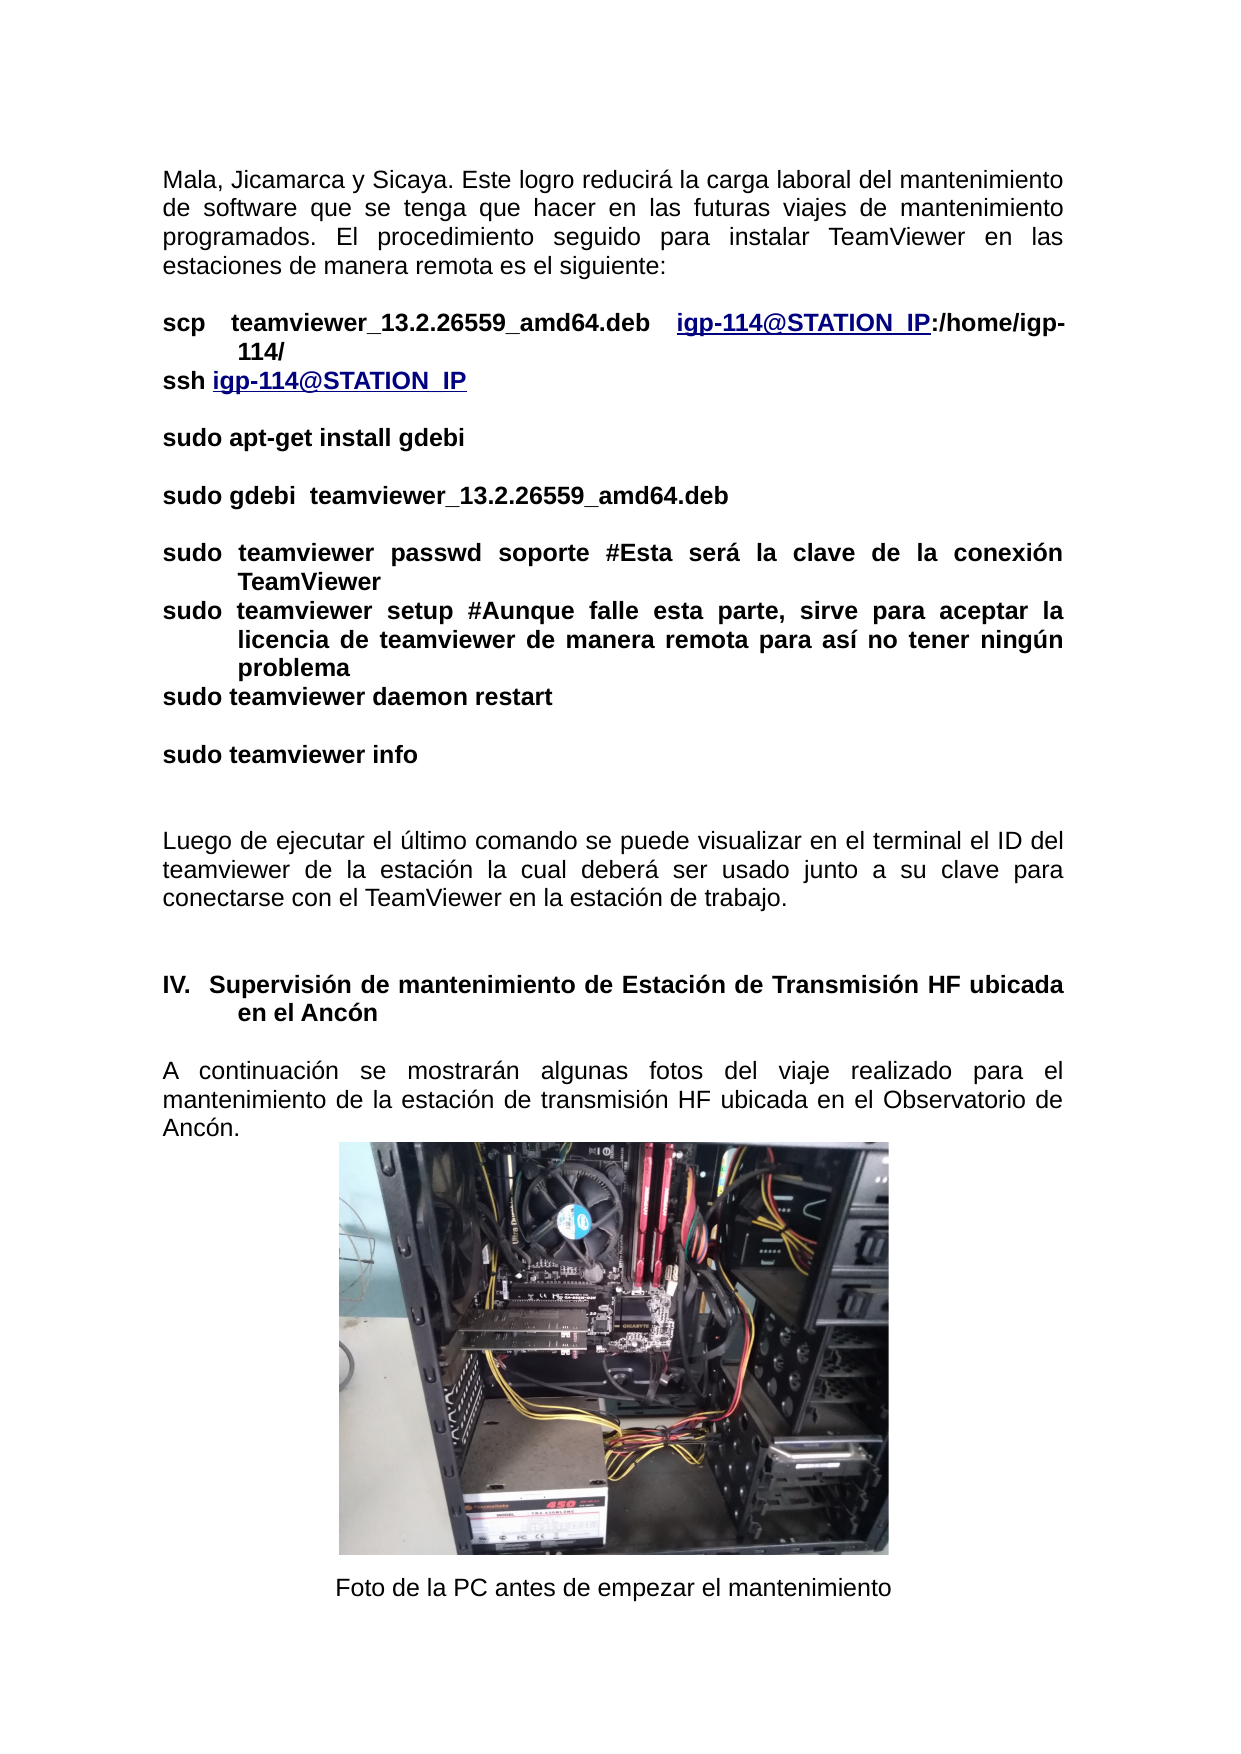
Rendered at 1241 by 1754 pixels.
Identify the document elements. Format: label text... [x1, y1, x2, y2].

text ssh igp-114@STATION_IP [162, 366, 1065, 394]
text sudo gdebi teamviewer_13.2.26559_amd64.deb [162, 481, 1065, 509]
text Foto de la PC antes de empezar el mantenimiento [162, 1573, 1065, 1602]
text sudo teamviewer passwd soporte #Esta será la clave de la conexión TeamViewer [162, 538, 1065, 596]
text scp teamviewer_13.2.26559_amd64.deb igp-114@STATION_IP:/home/igp-114/ [162, 308, 1065, 366]
text A continuación se mostrarán algunas fotos del viaje realizado para el mantenimiento de la estación de transmisión HF ubicada en el Observatorio de Ancón. [162, 1056, 1065, 1142]
text sudo teamviewer daemon restart [162, 682, 1065, 711]
text sudo teamviewer info [162, 739, 1065, 768]
picture [339, 1142, 889, 1555]
text Luego de ejecutar el último comando se puede visualizar en el terminal el ID del teamviewer de la estación la cual deberá ser usado junto a su clave para conectarse con el TeamViewer en la estación de trabajo. [162, 826, 1065, 912]
text Mala, Jicamarca y Sicaya. Este logro reducirá la carga laboral del mantenimiento de software que se tenga que hacer en las futuras viajes de mantenimiento programados. El procedimiento seguido para instalar TeamViewer en las estaciones de manera remota es el siguiente: [162, 164, 1065, 279]
text sudo teamviewer setup #Aunque falle esta parte, sirve para aceptar la licencia de teamviewer de manera remota para así no tener ningún problema [162, 596, 1065, 682]
text sudo apt-get install gdebi [162, 423, 1065, 452]
list Supervisión de mantenimiento de Estación de Transmisión HF ubicada en el Ancón [162, 969, 1065, 1027]
